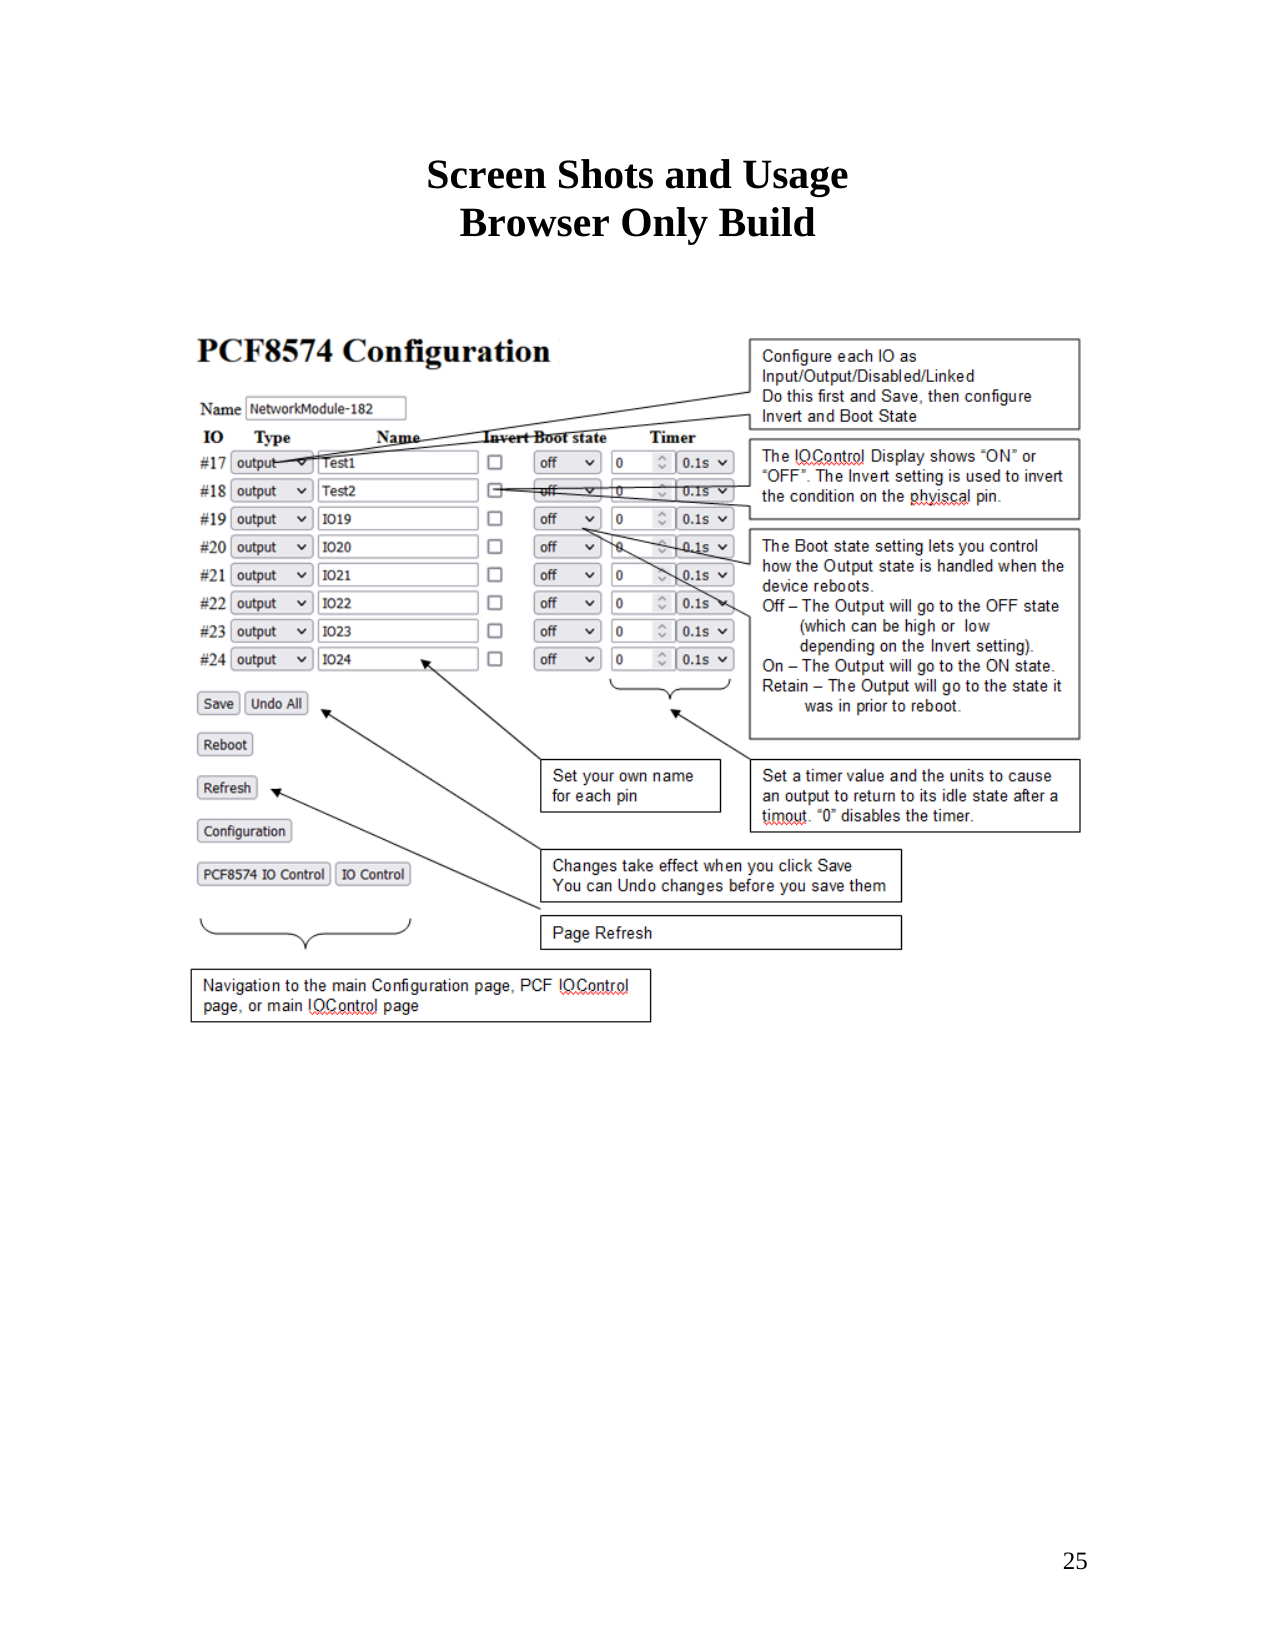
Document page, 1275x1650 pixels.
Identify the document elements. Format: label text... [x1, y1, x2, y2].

text Browser Only Build [187, 198, 1087, 246]
text Screen Shots and Usage [187, 150, 1087, 198]
picture [187, 322, 1087, 1030]
